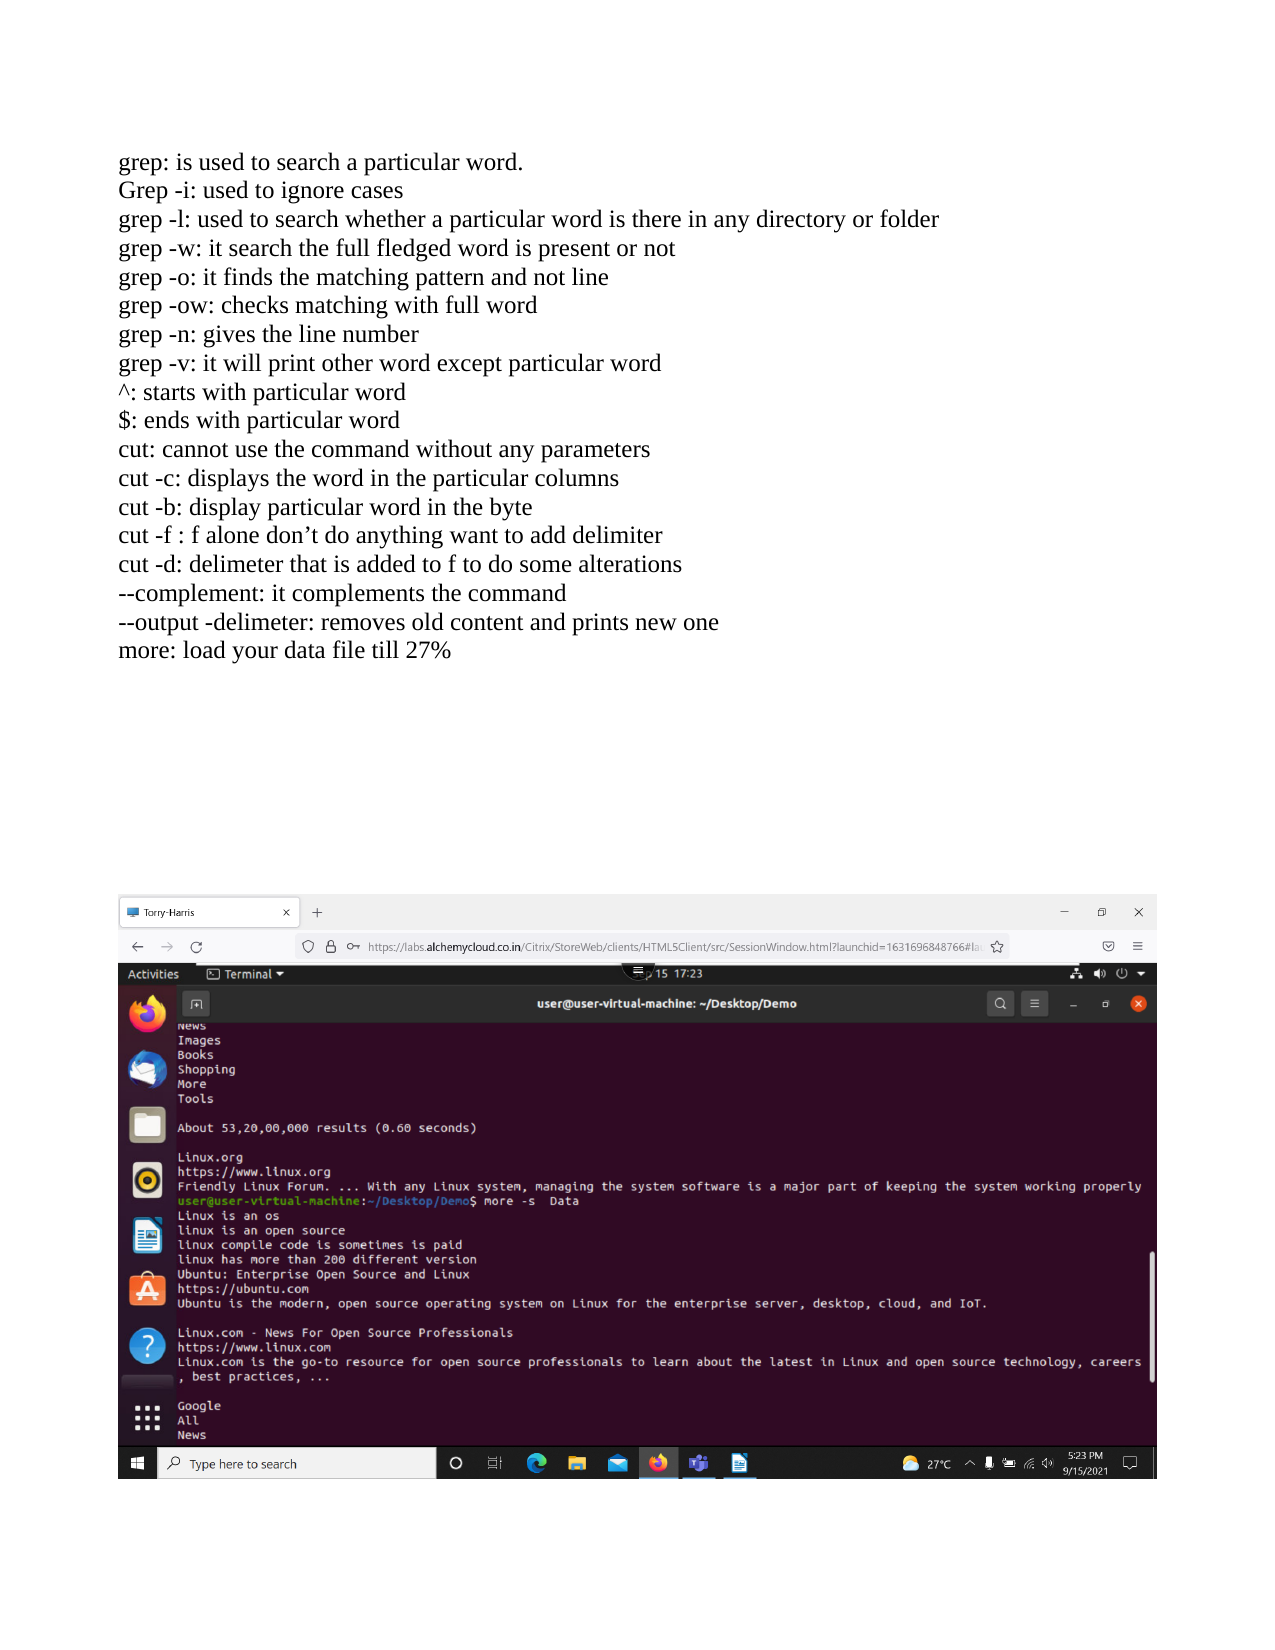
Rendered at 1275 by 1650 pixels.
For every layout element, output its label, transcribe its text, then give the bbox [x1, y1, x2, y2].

text --output -delimeter: removes old content and prints new one [118, 607, 1157, 636]
text more: load your data file till 27% [118, 636, 1157, 664]
text cut -c: displays the word in the particular columns [118, 463, 1157, 492]
text cut -f : f alone don’t do anything want to add delimiter [118, 521, 1157, 549]
text grep: is used to search a particular word. [118, 147, 1157, 176]
picture [118, 894, 1157, 1479]
text cut: cannot use the command without any parameters [118, 434, 1157, 463]
text grep -ow: checks matching with full word [118, 291, 1157, 319]
text Grep -i: used to ignore cases [118, 176, 1157, 204]
text cut -d: delimeter that is added to f to do some alterations [118, 549, 1157, 578]
text grep -n: gives the line number [118, 319, 1157, 348]
text grep -v: it will print other word except particular word [118, 348, 1157, 377]
text cut -b: display particular word in the byte [118, 492, 1157, 521]
text $: ends with particular word [118, 406, 1157, 434]
text grep -o: it finds the matching pattern and not line [118, 262, 1157, 291]
text --complement: it complements the command [118, 578, 1157, 607]
text grep -w: it search the full fledged word is present or not [118, 233, 1157, 262]
text grep -l: used to search whether a particular word is there in any directory or folder [118, 204, 1157, 233]
text ^: starts with particular word [118, 377, 1157, 406]
